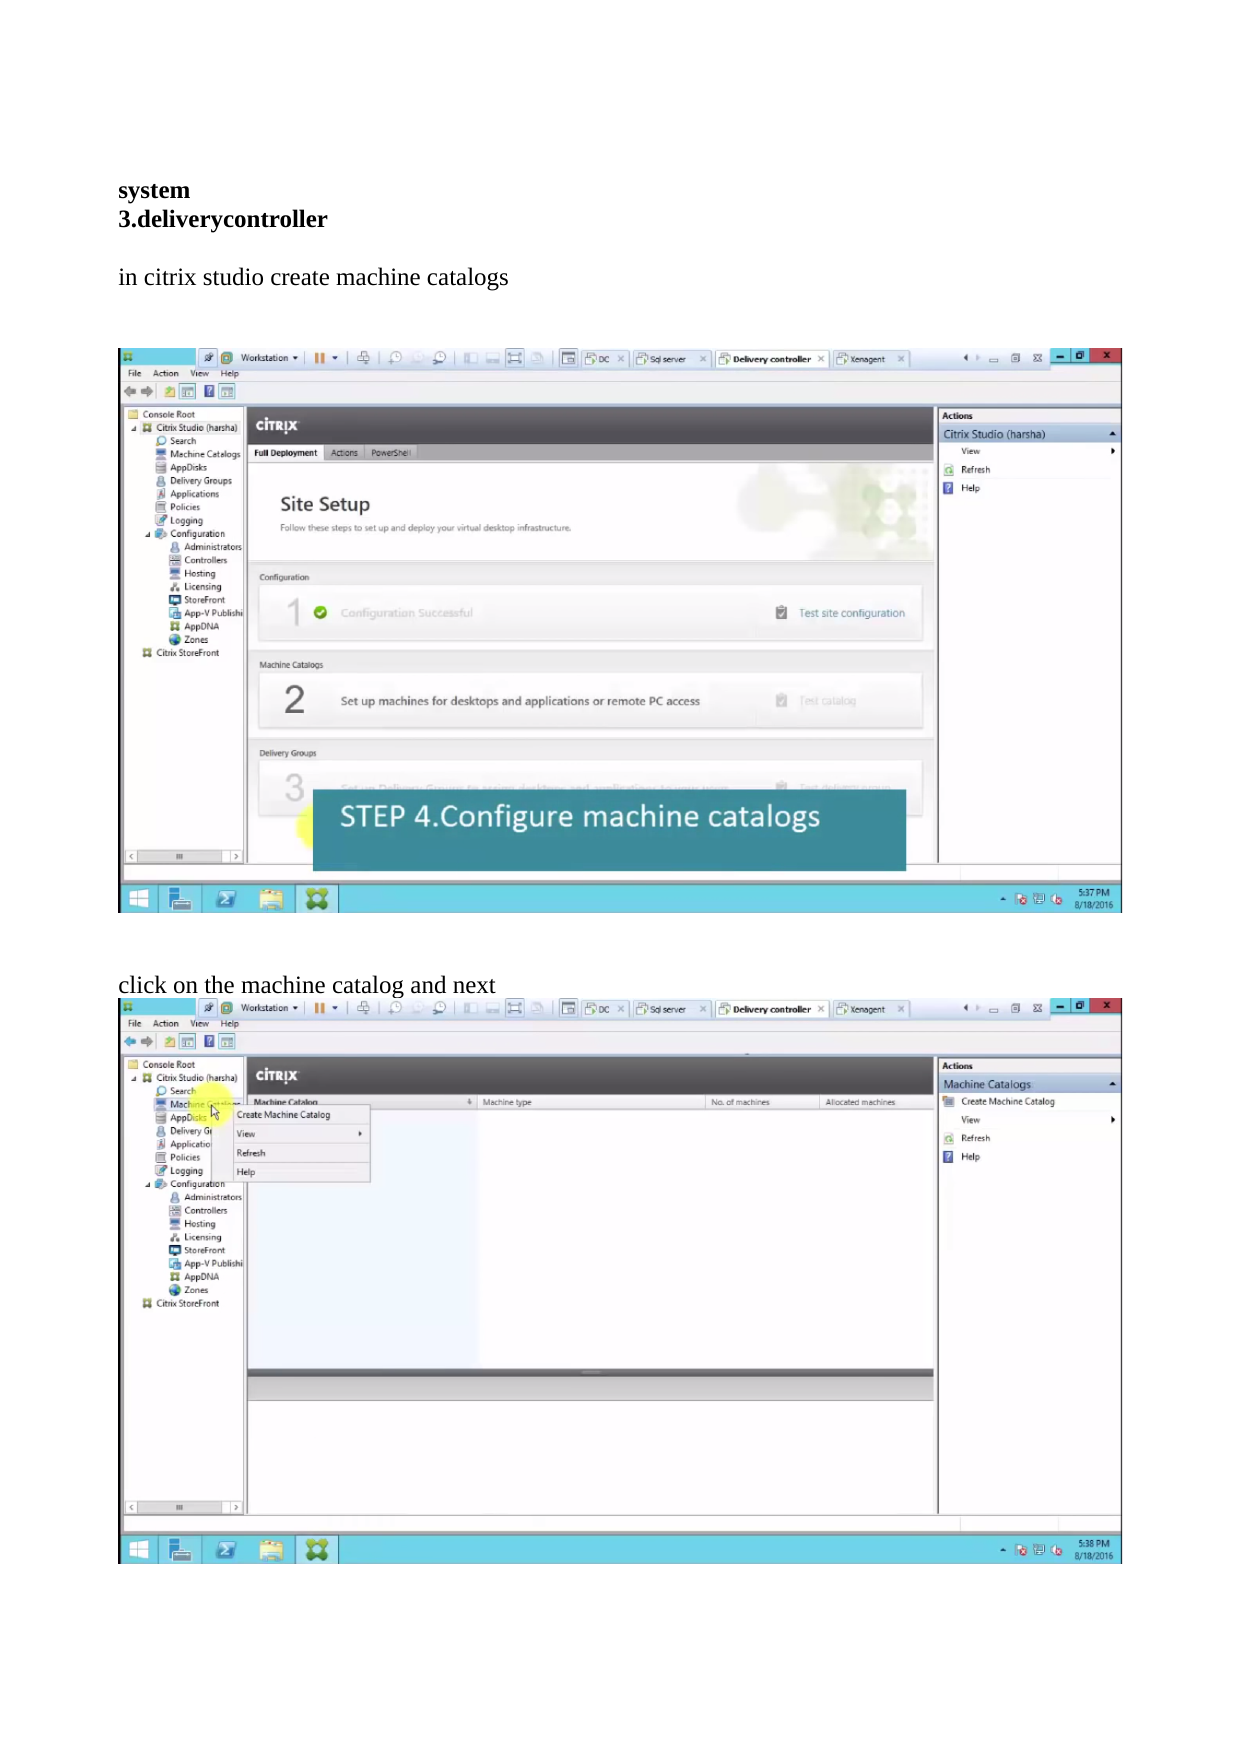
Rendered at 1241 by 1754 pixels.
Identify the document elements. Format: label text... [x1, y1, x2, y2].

picture [118, 348, 1123, 913]
text in citrix studio create machine catalogs [118, 262, 1122, 291]
text 3.deliverycontroller [118, 204, 1122, 233]
picture [118, 998, 1123, 1564]
text click on the machine catalog and next [118, 970, 1122, 998]
text system [118, 176, 1122, 204]
